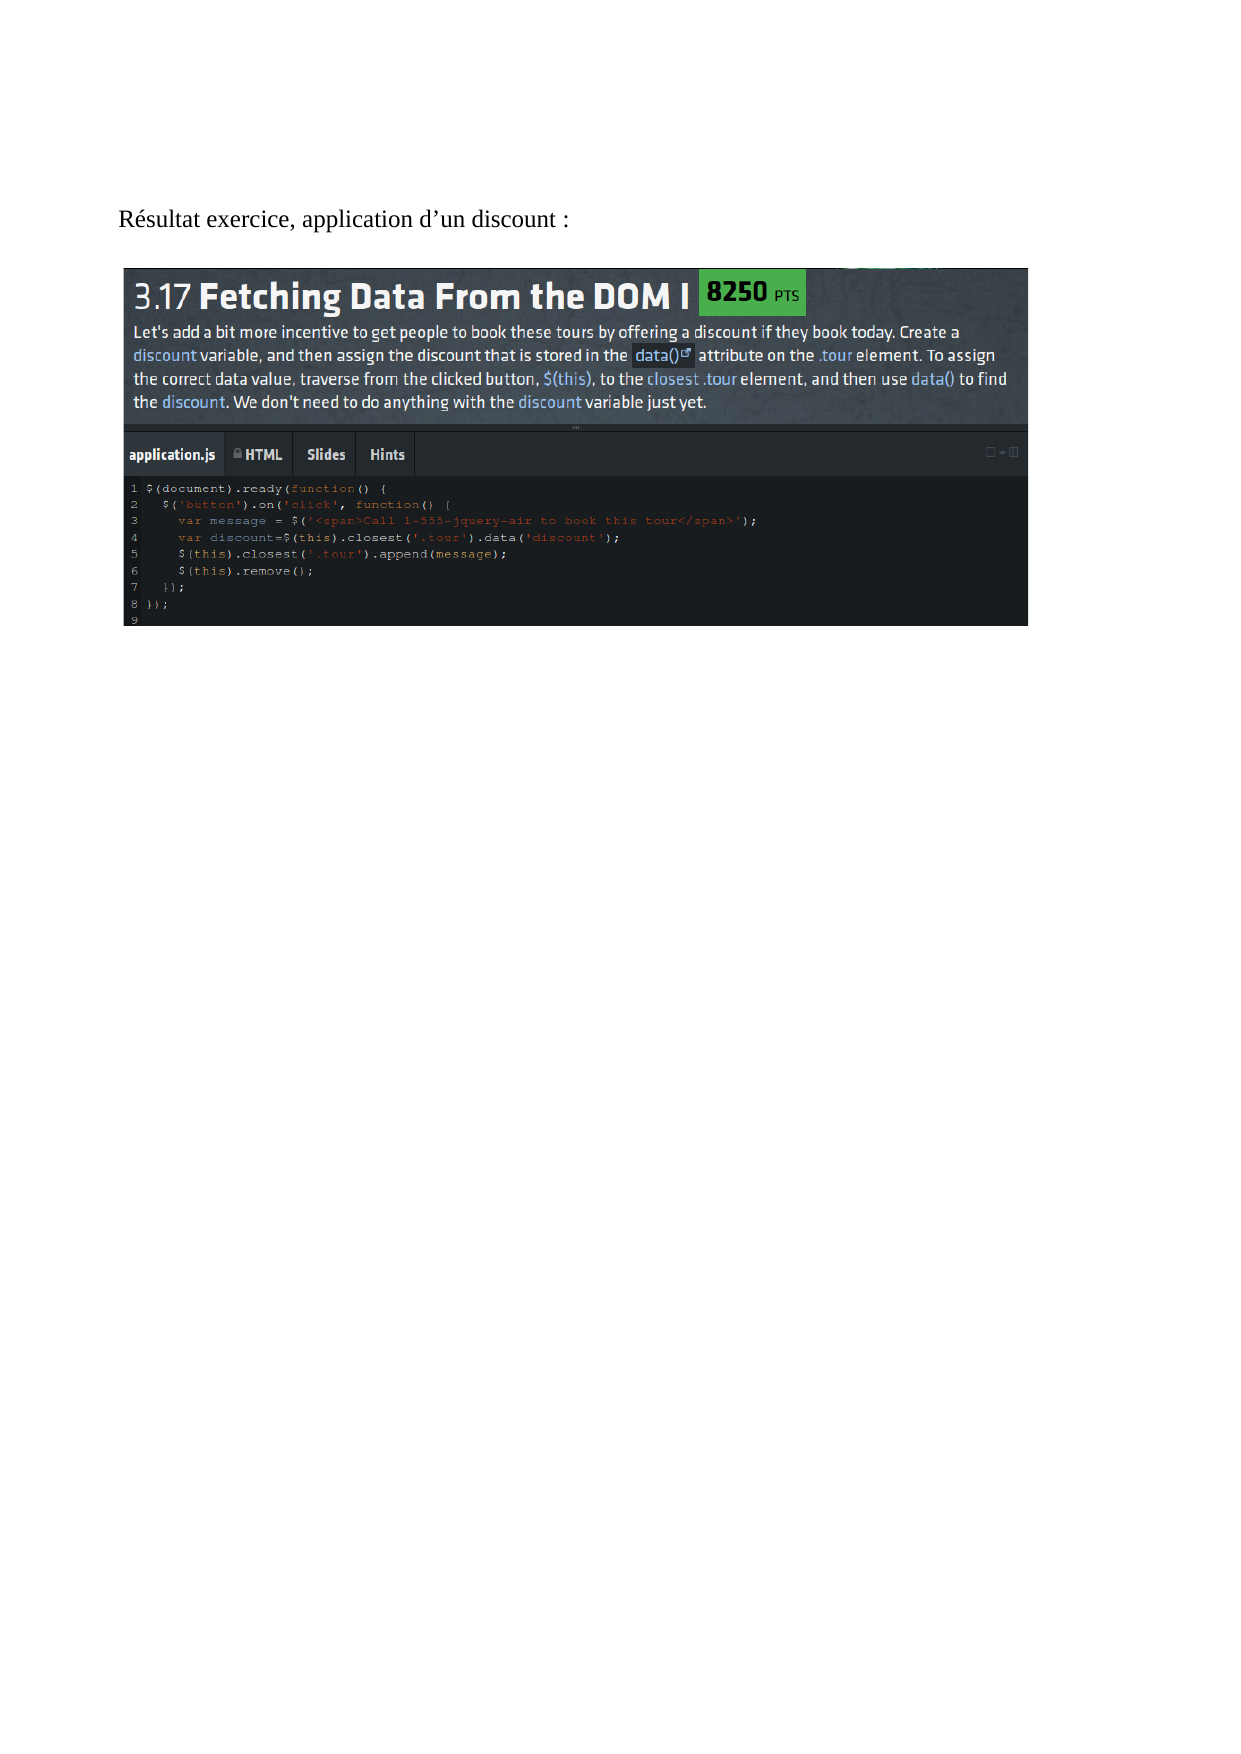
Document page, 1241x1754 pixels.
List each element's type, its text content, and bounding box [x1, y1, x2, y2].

text Résultat exercice, application d’un discount : [118, 204, 1122, 233]
picture [123, 268, 1029, 626]
